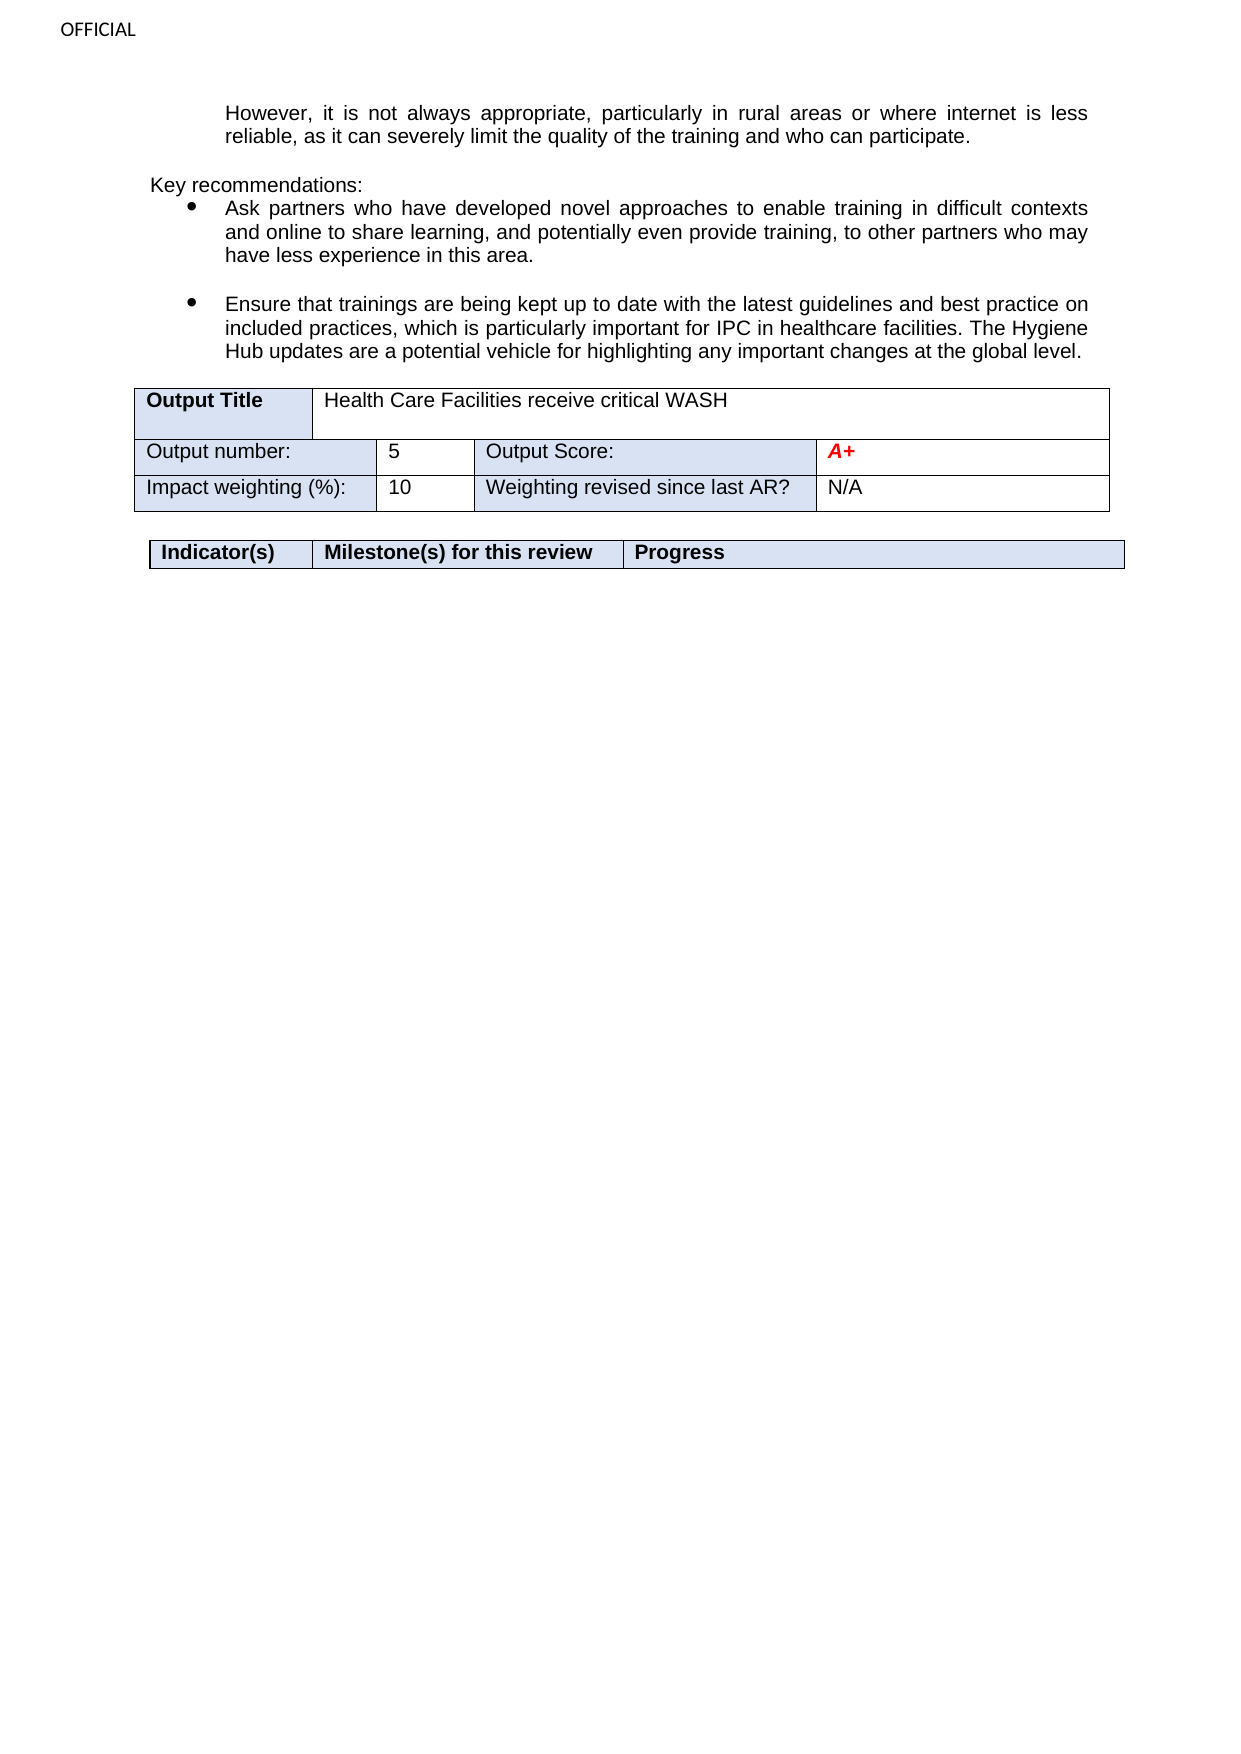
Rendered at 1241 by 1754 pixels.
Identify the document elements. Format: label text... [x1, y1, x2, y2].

table_header Output Title [135, 389, 312, 439]
list Ask partners who have developed novel approaches to enable training in difficult contexts and online to share learning, and potentially even provide training, to other partners who may have less experience in this area. [187, 196, 1090, 267]
text Key recommendations: [150, 173, 1090, 196]
table_cell A+ [817, 440, 1109, 475]
table_header Progress [624, 541, 1124, 568]
table_header Milestone(s) for this review [313, 541, 623, 568]
table_cell N/A [817, 476, 1109, 511]
table_header Indicator(s) [151, 541, 312, 568]
list However, it is not always appropriate, particularly in rural areas or where internet is less reliable, as it can severely limit the quality of the training and who can participate. [187, 102, 1090, 148]
table_cell Weighting revised since last AR? [475, 476, 816, 511]
table_cell 10 [377, 476, 474, 511]
table_cell Impact weighting (%): [135, 476, 376, 511]
table_cell Output number: [135, 440, 376, 475]
table_header Health Care Facilities receive critical WASH [313, 389, 1109, 439]
list Ensure that trainings are being kept up to date with the latest guidelines and best practice on included practices, which is particularly important for IPC in healthcare facilities. The Hygiene Hub updates are a potential vehicle for highlighting any important changes at the global level. [187, 292, 1090, 363]
table_cell 5 [377, 440, 474, 475]
table_cell Output Score: [475, 440, 816, 475]
